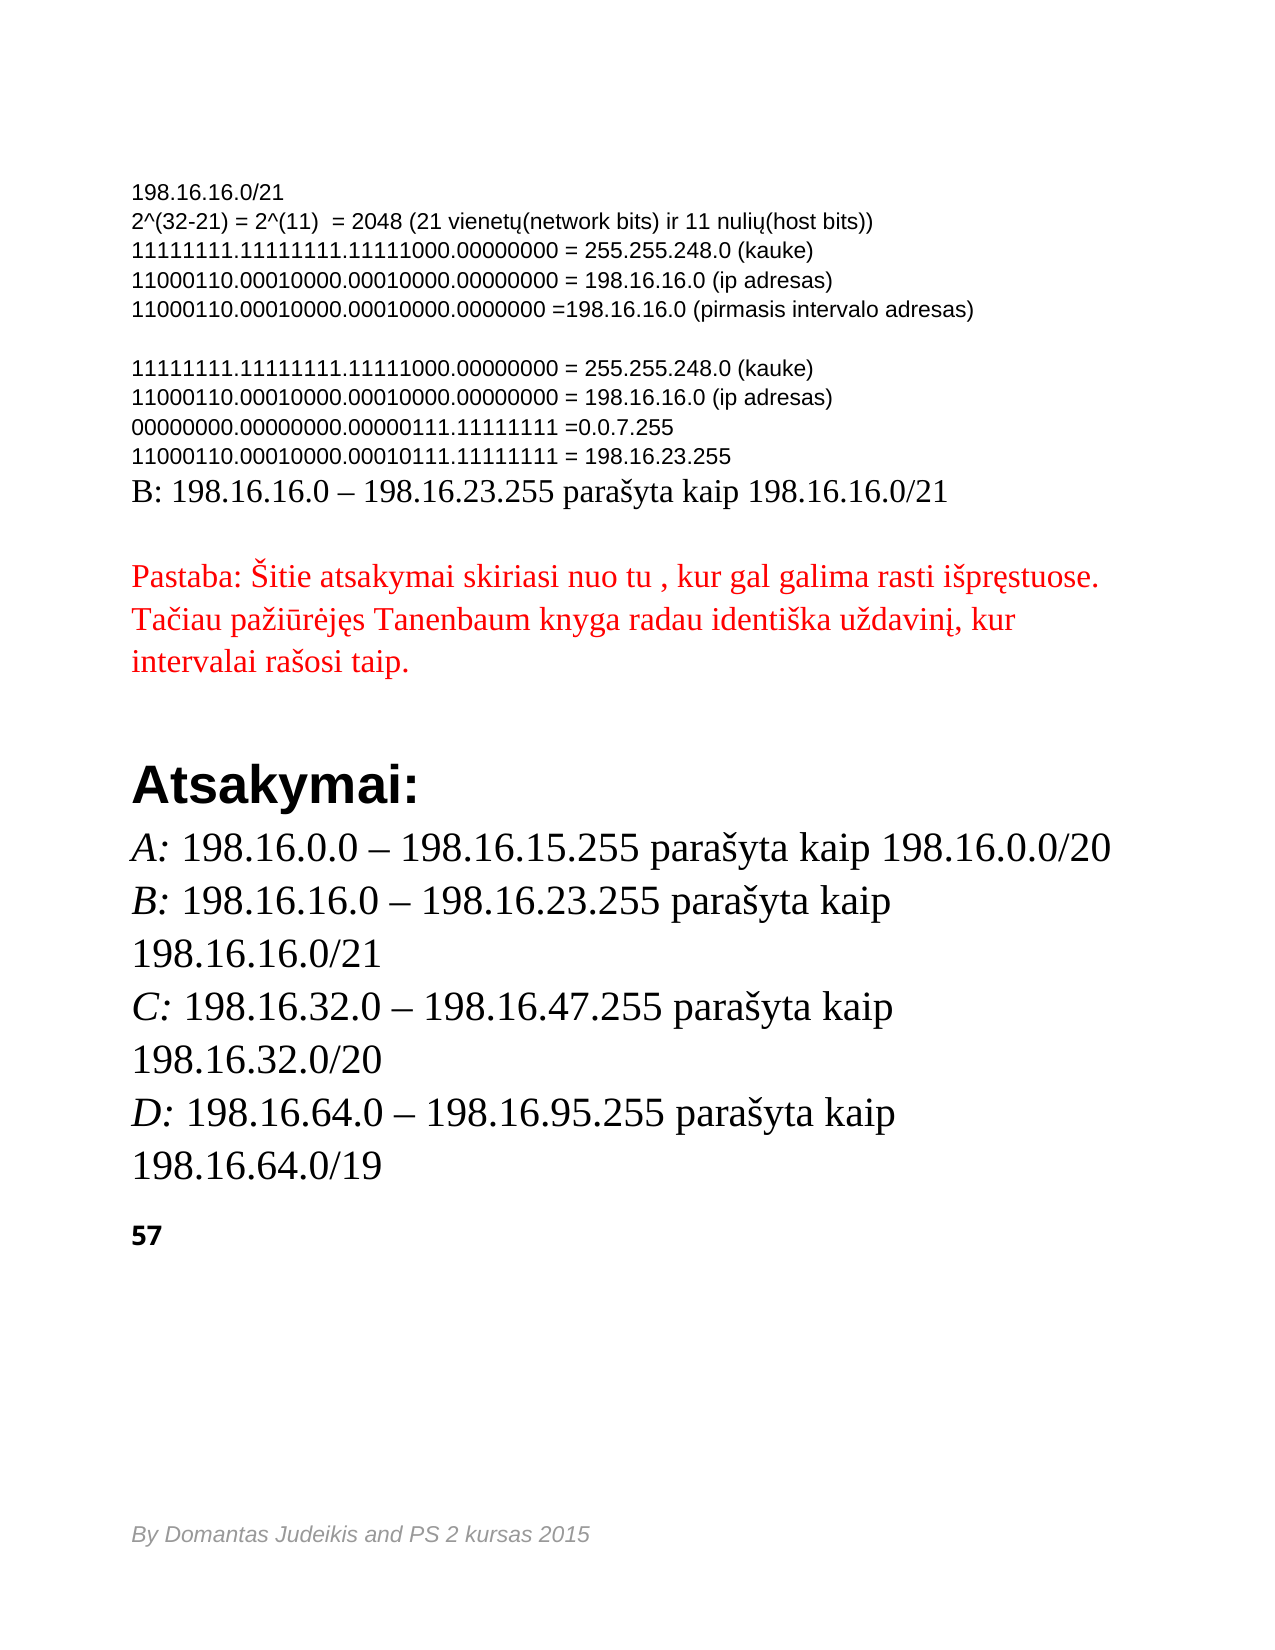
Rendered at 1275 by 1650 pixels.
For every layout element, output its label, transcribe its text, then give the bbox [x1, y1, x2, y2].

text Atsakymai: [131, 755, 1144, 815]
text 11000110.00010000.00010111.11111111 = 198.16.23.255 [131, 444, 1144, 469]
subtitle 57 [131, 1216, 1144, 1253]
text 11000110.00010000.00010000.00000000 = 198.16.16.0 (ip adresas) [131, 267, 1144, 293]
text 11000110.00010000.00010000.00000000 = 198.16.16.0 (ip adresas) [131, 385, 1144, 411]
text B: 198.16.16.0 – 198.16.23.255 parašyta kaip 198.16.16.0/21 [131, 473, 1144, 510]
text Pastaba: Šitie atsakymai skiriasi nuo tu , kur gal galima rasti išpręstuose. Tačiau pažiūrėjęs Tanenbaum knyga radau identiška uždavinį, kur intervalai rašosi taip. [131, 558, 1144, 679]
text 2^(32-21) = 2^(11) = 2048 (21 vienetų(network bits) ir 11 nulių(host bits)) [131, 209, 1144, 234]
text B: 198.16.16.0 – 198.16.23.255 parašyta kaip 198.16.16.0/21 [131, 877, 1144, 976]
text 11111111.11111111.11111000.00000000 = 255.255.248.0 (kauke) [131, 356, 1144, 381]
text D: 198.16.64.0 – 198.16.95.255 parašyta kaip 198.16.64.0/19 [131, 1089, 1144, 1188]
text 11111111.11111111.11111000.00000000 = 255.255.248.0 (kauke) [131, 238, 1144, 264]
text A: 198.16.0.0 – 198.16.15.255 parašyta kaip 198.16.0.0/20 [131, 824, 1144, 870]
text 198.16.16.0/21 [131, 179, 1144, 205]
text 11000110.00010000.00010000.0000000 =198.16.16.0 (pirmasis intervalo adresas) [131, 297, 1144, 322]
text 00000000.00000000.00000111.11111111 =0.0.7.255 [131, 414, 1144, 440]
text C: 198.16.32.0 – 198.16.47.255 parašyta kaip 198.16.32.0/20 [131, 983, 1144, 1082]
